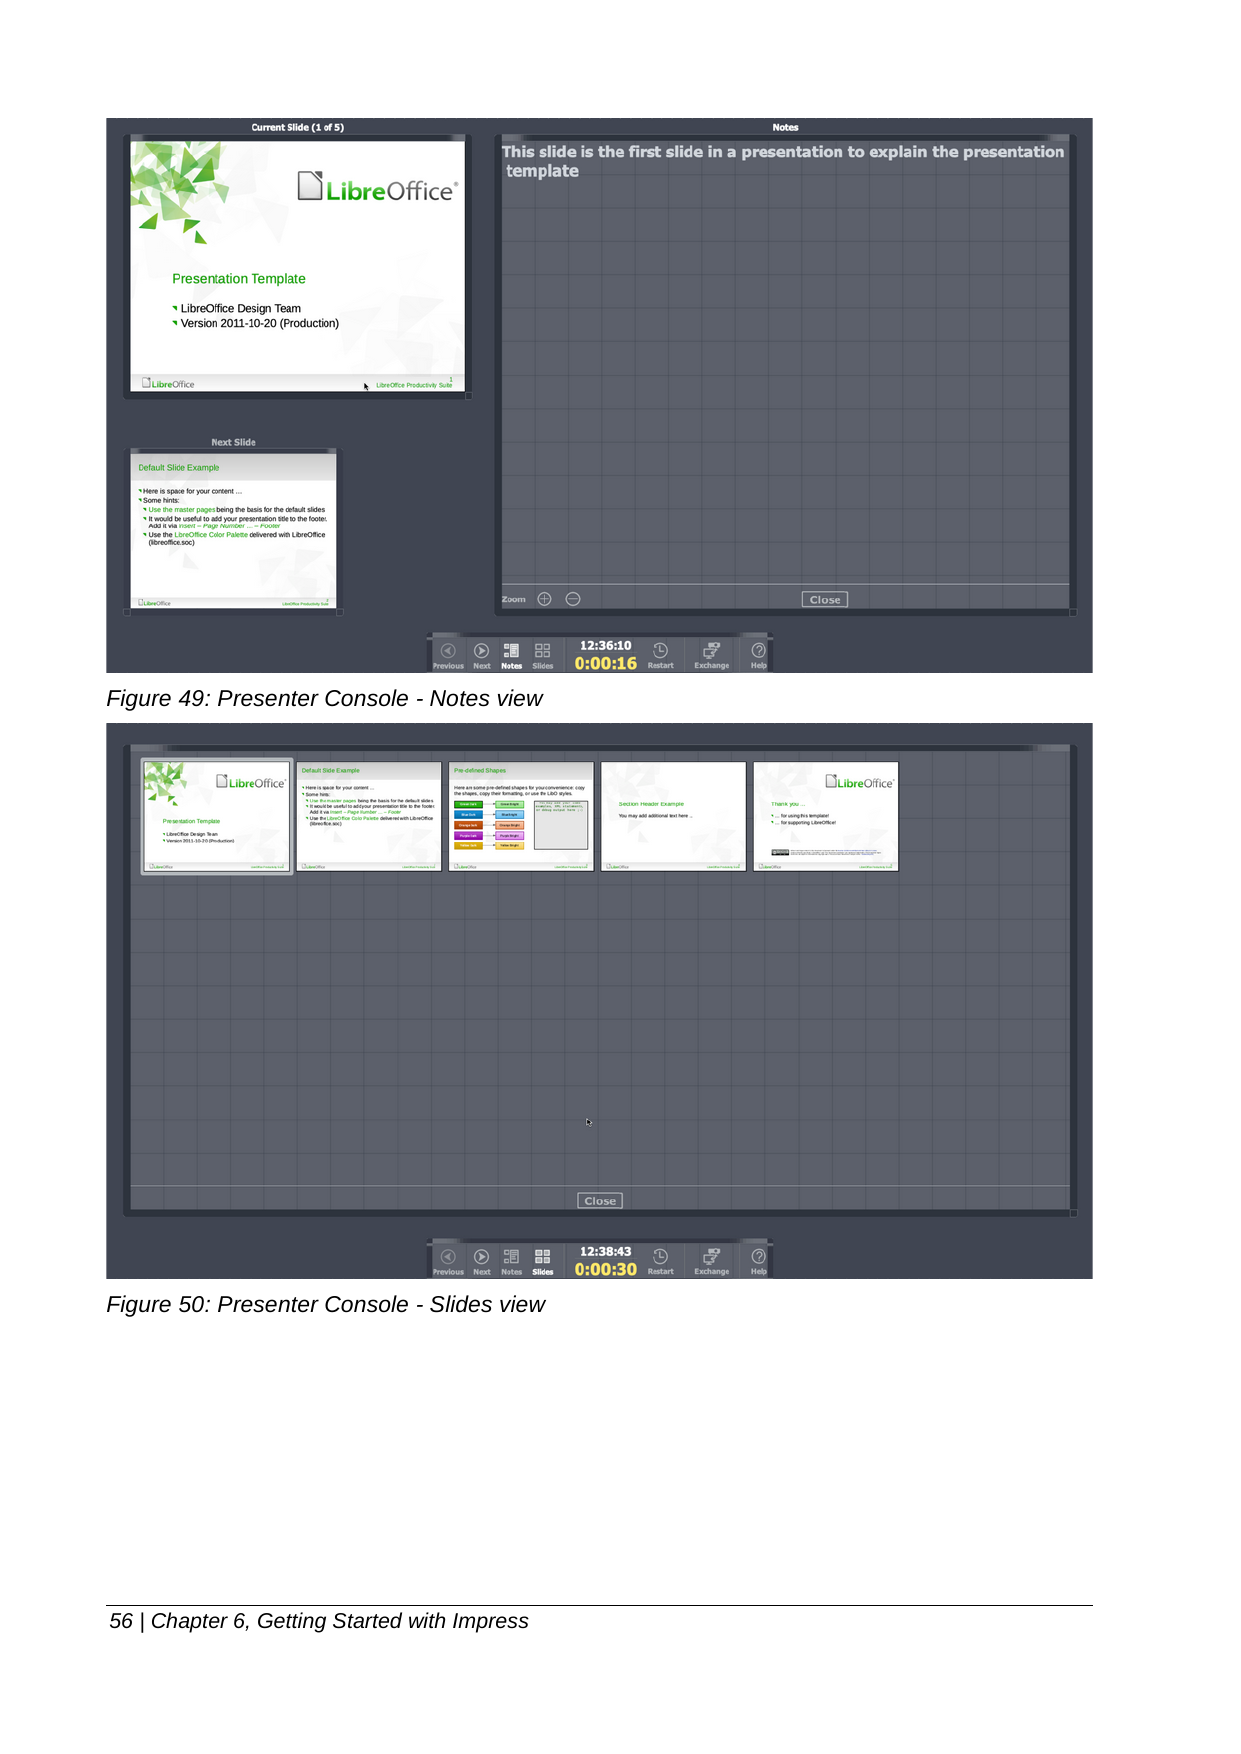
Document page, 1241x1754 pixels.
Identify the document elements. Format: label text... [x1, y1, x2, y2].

picture [106, 118, 1093, 673]
text Figure 50: Presenter Console - Slides view [106, 1290, 1093, 1317]
picture [106, 723, 1093, 1279]
text Figure 49: Presenter Console - Notes view [106, 684, 1093, 712]
